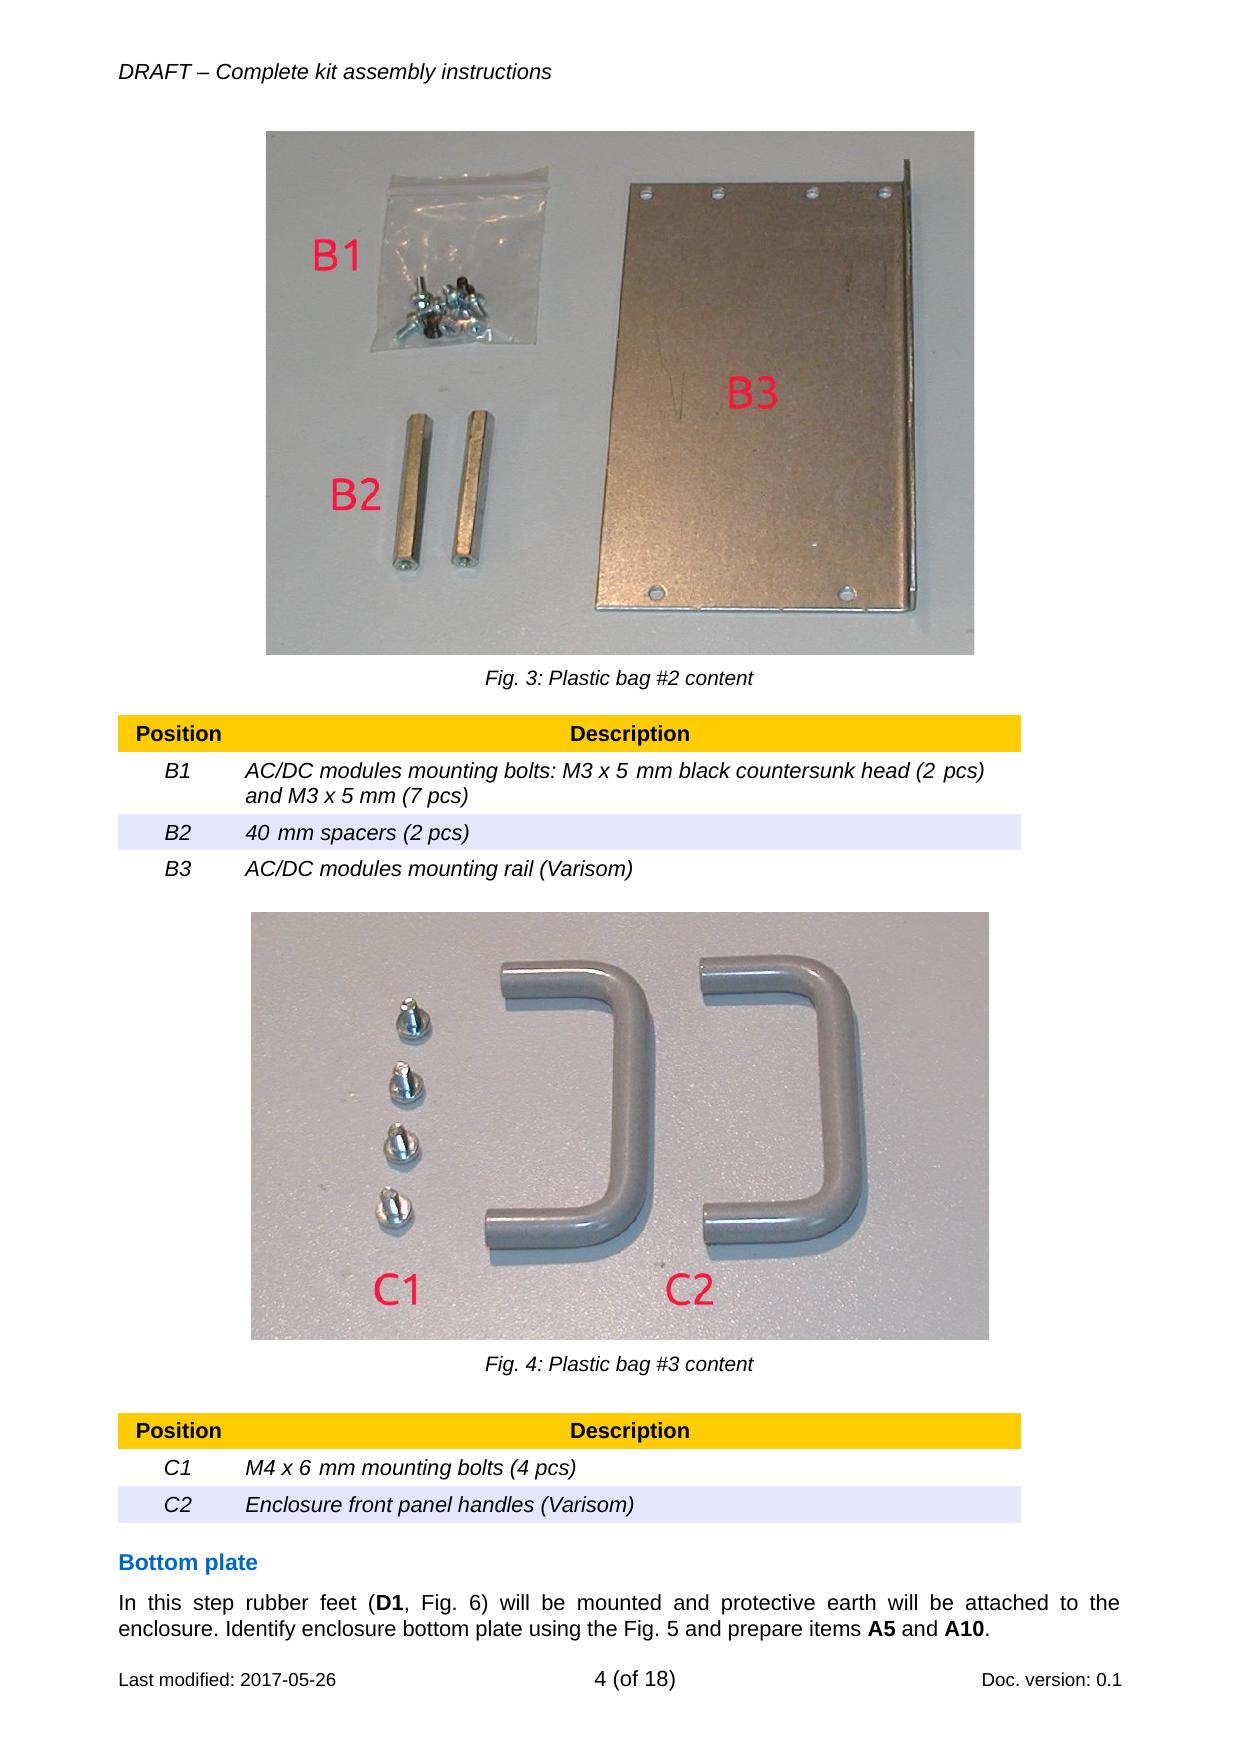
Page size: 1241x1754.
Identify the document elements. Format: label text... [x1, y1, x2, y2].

table_cell C1 [118, 1449, 239, 1486]
table_cell AC/DC modules mounting bolts: M3 x 5 mm black countersunk head (2 pcs) and M3 x 5 mm (7 pcs) [239, 752, 1021, 814]
table_cell B2 [118, 814, 239, 850]
table_cell AC/DC modules mounting rail (Varisom) [239, 850, 1021, 887]
table_header Position [118, 715, 239, 752]
table_cell M4 x 6 mm mounting bolts (4 pcs) [239, 1449, 1021, 1486]
subtitle Bottom plate [118, 1549, 1122, 1576]
table_header Position [118, 1413, 239, 1449]
picture [251, 912, 990, 1340]
table_header Description [239, 715, 1021, 752]
table_header Description [239, 1413, 1021, 1449]
table_cell B3 [118, 850, 239, 887]
text In this step rubber feet (D1, Fig. 6) will be mounted and protective earth will be attached to the enclosure. Identify enclosure bottom plate using the Fig. 5 and prepare items A5 and A10. [118, 1590, 1122, 1641]
text Fig. 4: Plastic bag #3 content [251, 1340, 989, 1376]
table_cell 40 mm spacers (2 pcs) [239, 814, 1021, 850]
table_cell Enclosure front panel handles (Varisom) [239, 1486, 1021, 1523]
table_cell C2 [118, 1486, 239, 1523]
text Fig. 3: Plastic bag #2 content [266, 655, 974, 690]
table_cell B1 [118, 752, 239, 814]
picture [265, 131, 975, 655]
